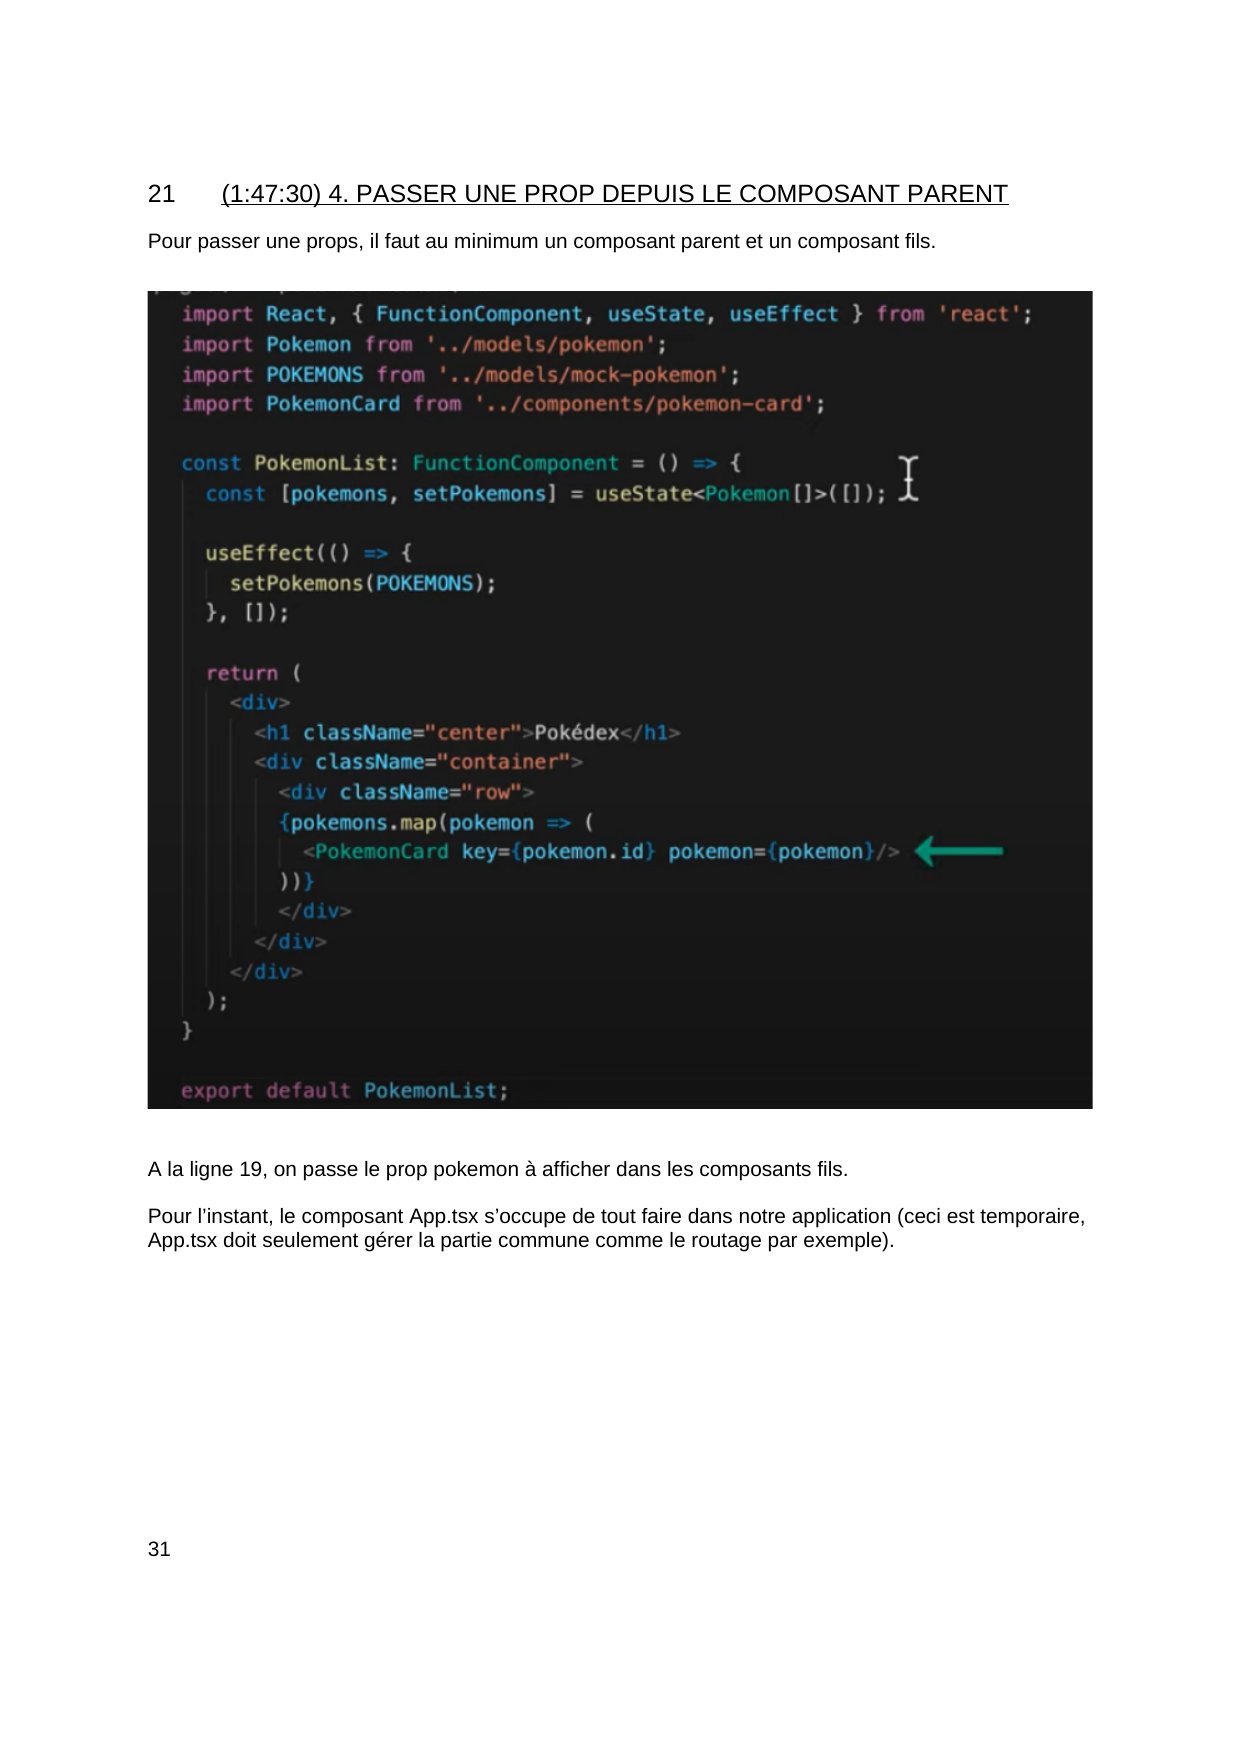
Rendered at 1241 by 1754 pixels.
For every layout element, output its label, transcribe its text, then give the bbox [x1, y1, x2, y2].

text A la ligne 19, on passe le prop pokemon à afficher dans les composants fils. [148, 1156, 1093, 1180]
text Pour l’instant, le composant App.tsx s’occupe de tout faire dans notre application (ceci est temporaire, App.tsx doit seulement gérer la partie commune comme le routage par exemple). [148, 1204, 1093, 1252]
picture [147, 291, 1093, 1109]
text Pour passer une props, il faut au minimum un composant parent et un composant fils. [148, 228, 1093, 252]
subtitle (1:47:30) 4. Passer une prop depuis le composant parent [148, 179, 1093, 208]
